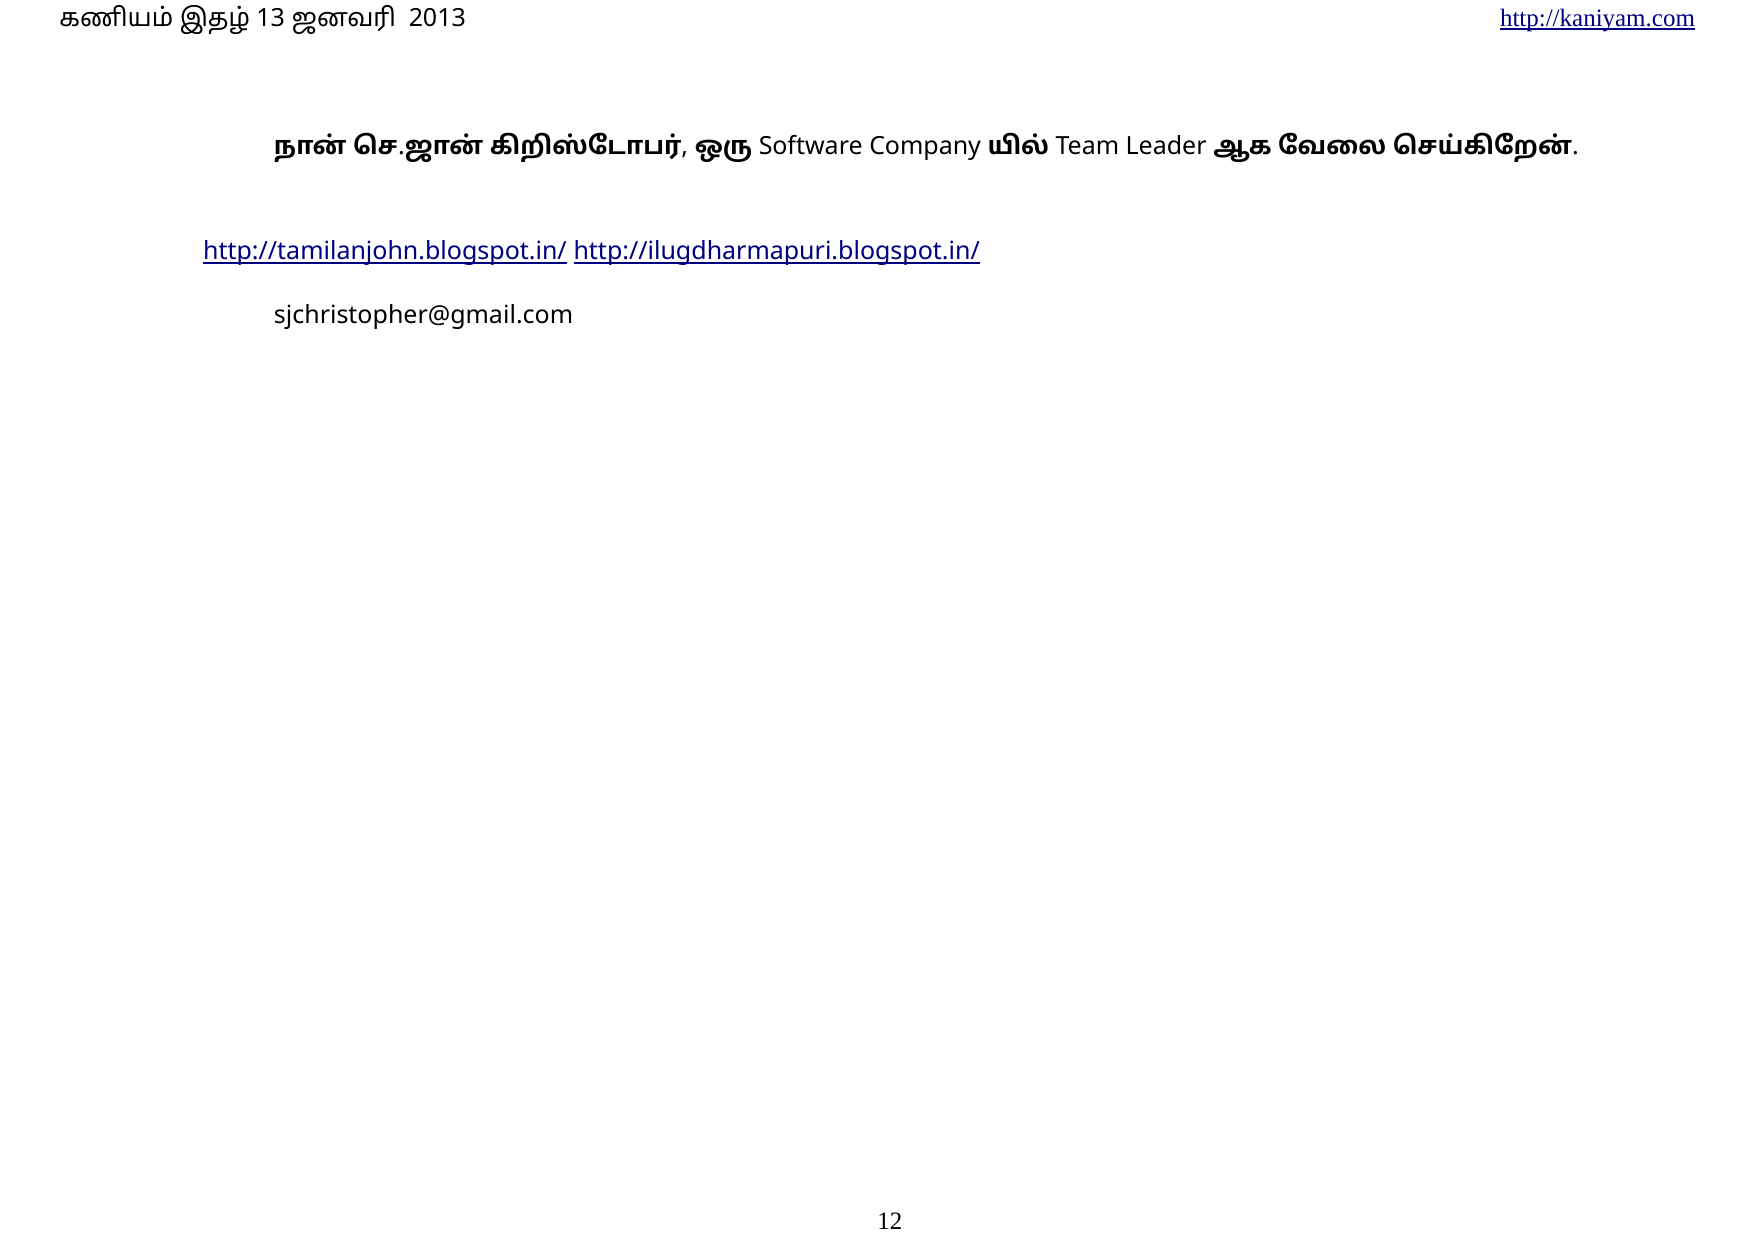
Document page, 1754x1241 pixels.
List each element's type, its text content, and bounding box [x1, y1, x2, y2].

text sjchristopher@gmail.com [203, 296, 1695, 331]
text நான் செ.ஜான் கிறிஸ்டோபர், ஒரு Software Company யில் Team Leader ஆக வேலை செய்கிறேன். http://tamilanjohn.blogspot.in/ http://ilugdharmapuri.blogspot.in/ [203, 128, 1695, 267]
